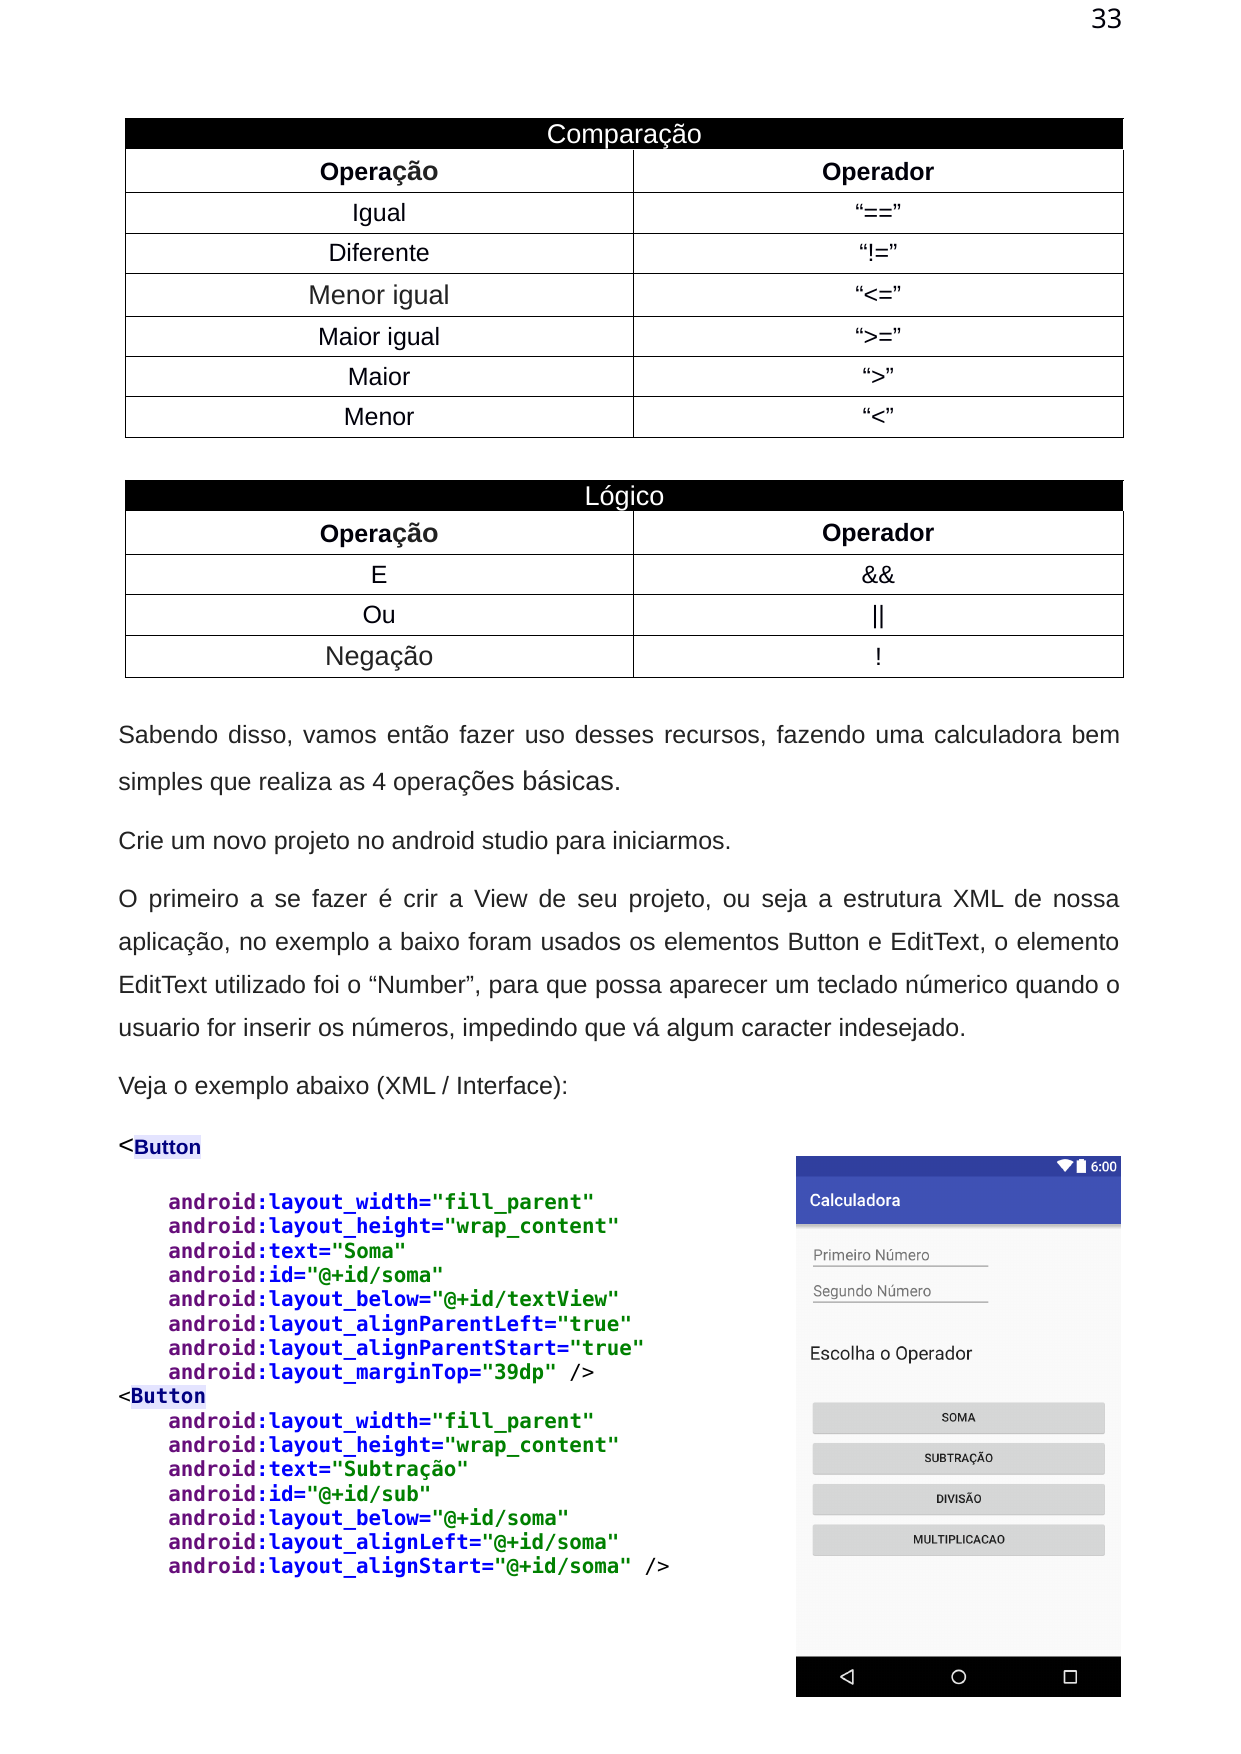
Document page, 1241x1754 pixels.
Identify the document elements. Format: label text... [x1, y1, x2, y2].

text <Button [118, 1129, 1122, 1160]
table_cell Operação [126, 150, 633, 192]
text android:text="Soma" [118, 1239, 796, 1263]
text android:layout_marginTop="39dp" /> [118, 1360, 796, 1384]
table_cell Maior igual [126, 317, 633, 356]
text android:text="Subtração" [118, 1457, 796, 1482]
table_cell “>” [634, 357, 1123, 396]
table_cell E [126, 555, 633, 594]
table_cell Menor igual [126, 274, 633, 316]
text android:layout_width="fill_parent" [118, 1190, 796, 1214]
table_cell “>=” [634, 317, 1123, 356]
table_cell Ou [126, 595, 633, 634]
text O primeiro a se fazer é crir a View de seu projeto, ou seja a estrutura XML de nossa aplicação, no exemplo a baixo foram usados os elementos Button e EditText, o elemento EditText utilizado foi o “Number”, para que possa aparecer um teclado númerico quando o usuario for inserir os números, impedindo que vá algum caracter indesejado. [118, 884, 1122, 1042]
table_cell Menor [126, 397, 633, 437]
text android:layout_alignParentStart="true" [118, 1336, 796, 1360]
table_cell “!=” [634, 234, 1123, 273]
table_cell Operador [634, 511, 1123, 554]
text Sabendo disso, vamos então fazer uso desses recursos, fazendo uma calculadora bem simples que realiza as 4 operações básicas. [118, 721, 1122, 796]
table_cell “<” [634, 397, 1123, 437]
table_cell Maior [126, 357, 633, 396]
text <Button [118, 1384, 796, 1409]
text android:layout_width="fill_parent" [118, 1409, 796, 1433]
picture [796, 1156, 1121, 1697]
text android:layout_below="@+id/soma" [118, 1506, 796, 1530]
table_cell || [634, 595, 1123, 634]
text android:layout_below="@+id/textView" [118, 1287, 796, 1312]
text android:layout_alignParentLeft="true" [118, 1312, 796, 1336]
table_cell Operador [634, 150, 1123, 192]
text android:layout_alignLeft="@+id/soma" [118, 1530, 796, 1554]
text Crie um novo projeto no android studio para iniciarmos. [118, 826, 1122, 855]
table_cell Igual [126, 193, 633, 232]
text android:id="@+id/soma" [118, 1263, 796, 1287]
table_cell Diferente [126, 234, 633, 273]
table_cell “==” [634, 193, 1123, 232]
table_cell ! [634, 636, 1123, 677]
text android:layout_height="wrap_content" [118, 1433, 796, 1457]
table_cell “<=” [634, 274, 1123, 316]
table_cell && [634, 555, 1123, 594]
text android:layout_alignStart="@+id/soma" /> [118, 1554, 796, 1579]
table_header Comparação [126, 119, 1123, 149]
text android:id="@+id/sub" [118, 1482, 796, 1506]
text android:layout_height="wrap_content" [118, 1214, 796, 1239]
table_cell Operação [126, 511, 633, 554]
table_header Lógico [126, 481, 1123, 511]
table_cell Negação [126, 636, 633, 677]
text Veja o exemplo abaixo (XML / Interface): [118, 1071, 1122, 1100]
